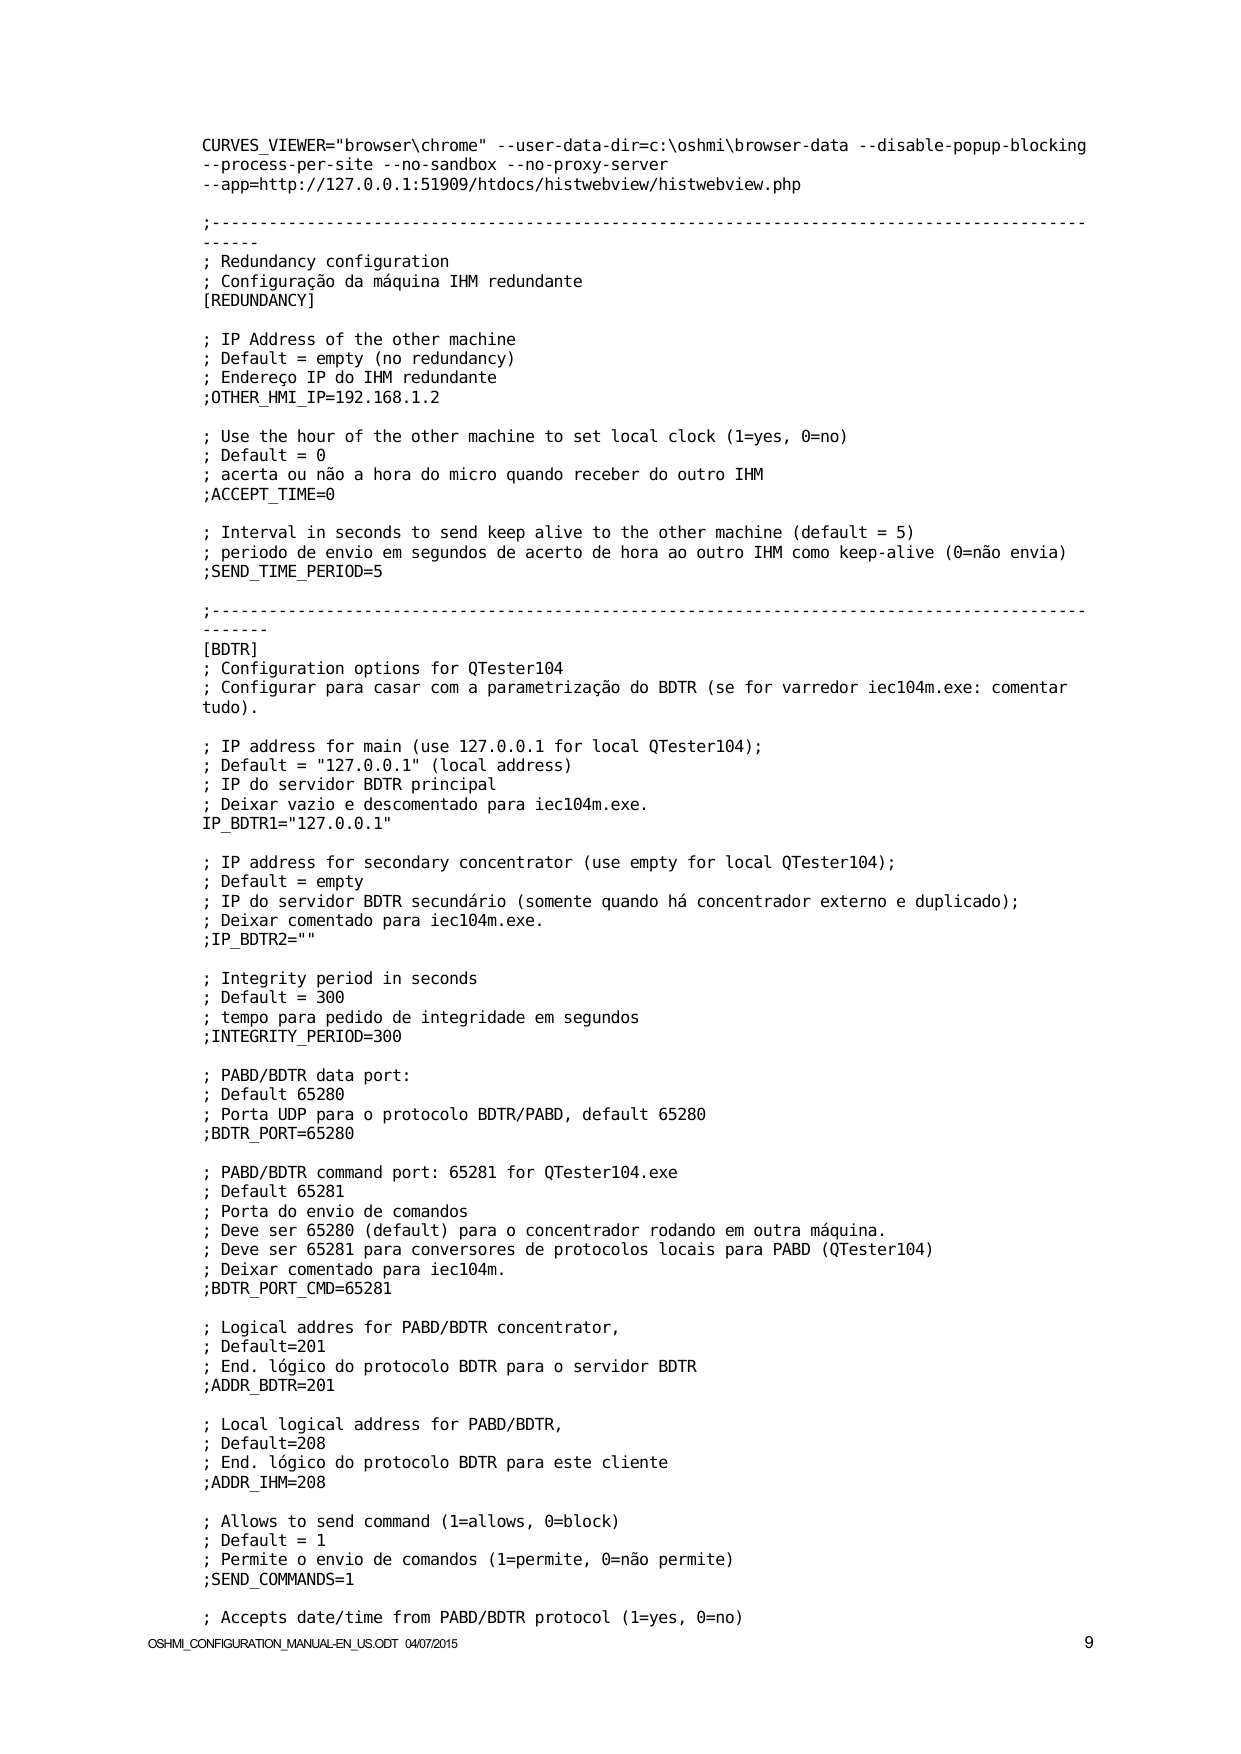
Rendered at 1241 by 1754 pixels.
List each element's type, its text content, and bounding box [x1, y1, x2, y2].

text ; Local logical address for PABD/BDTR, [202, 1414, 1093, 1434]
text [REDUNDANCY] [202, 291, 1093, 310]
text ; acerta ou não a hora do micro quando receber do outro IHM [202, 465, 1093, 484]
text ;SEND_COMMANDS=1 [202, 1569, 1093, 1589]
text ; Deixar comentado para iec104m. [202, 1259, 1093, 1279]
text ; IP address for main (use 127.0.0.1 for local QTester104); [202, 736, 1093, 756]
text ; Redundancy configuration [202, 252, 1093, 271]
text ;ADDR_BDTR=201 [202, 1376, 1093, 1395]
text ; Configuração da máquina IHM redundante [202, 271, 1093, 291]
text ; Porta UDP para o protocolo BDTR/PABD, default 65280 [202, 1104, 1093, 1124]
text ; Porta do envio de comandos [202, 1201, 1093, 1221]
text [BDTR] [202, 639, 1093, 659]
text ;SEND_TIME_PERIOD=5 [202, 562, 1093, 581]
text ;ACCEPT_TIME=0 [202, 484, 1093, 504]
text ; Deixar vazio e descomentado para iec104m.exe. [202, 794, 1093, 814]
text CURVES_VIEWER="browser\chrome" --user-data-dir=c:\oshmi\browser-data --disable-popup-blocking --process-per-site --no-sandbox --no-proxy-server --app=http://127.0.0.1:51909/htdocs/histwebview/histwebview.php [202, 136, 1093, 194]
text ; Endereço IP do IHM redundante [202, 368, 1093, 388]
text ; Interval in seconds to send keep alive to the other machine (default = 5) [202, 523, 1093, 543]
text ; IP Address of the other machine [202, 329, 1093, 349]
text ; IP do servidor BDTR secundário (somente quando há concentrador externo e duplicado); [202, 891, 1093, 911]
text ; Default 65281 [202, 1182, 1093, 1201]
text ; Default = 300 [202, 988, 1093, 1008]
text ; Permite o envio de comandos (1=permite, 0=não permite) [202, 1550, 1093, 1569]
text ; tempo para pedido de integridade em segundos [202, 1008, 1093, 1027]
text ; Allows to send command (1=allows, 0=block) [202, 1511, 1093, 1531]
text ; periodo de envio em segundos de acerto de hora ao outro IHM como keep-alive (0=não envia) [202, 543, 1093, 562]
text ; Default = "127.0.0.1" (local address) [202, 756, 1093, 775]
text ; IP address for secondary concentrator (use empty for local QTester104); [202, 853, 1093, 872]
text ;ADDR_IHM=208 [202, 1473, 1093, 1492]
text ; Configuration options for QTester104 [202, 659, 1093, 678]
text IP_BDTR1="127.0.0.1" [202, 814, 1093, 833]
text ; Default = 1 [202, 1531, 1093, 1550]
text ;IP_BDTR2="" [202, 930, 1093, 949]
text ;BDTR_PORT=65280 [202, 1124, 1093, 1143]
text ;OTHER_HMI_IP=192.168.1.2 [202, 388, 1093, 407]
text ; Deve ser 65281 para conversores de protocolos locais para PABD (QTester104) [202, 1240, 1093, 1259]
text ; IP do servidor BDTR principal [202, 775, 1093, 794]
text ; Default=208 [202, 1434, 1093, 1453]
text ; Deixar comentado para iec104m.exe. [202, 911, 1093, 930]
text ; Use the hour of the other machine to set local clock (1=yes, 0=no) [202, 426, 1093, 446]
text ; Deve ser 65280 (default) para o concentrador rodando em outra máquina. [202, 1221, 1093, 1240]
text ; Default=201 [202, 1337, 1093, 1356]
text ;-------------------------------------------------------------------------------------------------- [202, 213, 1093, 252]
text ; Default = 0 [202, 446, 1093, 465]
text ; Logical addres for PABD/BDTR concentrator, [202, 1318, 1093, 1337]
text ; Default 65280 [202, 1085, 1093, 1104]
text ; Default = empty (no redundancy) [202, 349, 1093, 368]
text ; Default = empty [202, 872, 1093, 891]
text ; End. lógico do protocolo BDTR para este cliente [202, 1453, 1093, 1473]
text ;INTEGRITY_PERIOD=300 [202, 1027, 1093, 1046]
text ;BDTR_PORT_CMD=65281 [202, 1279, 1093, 1298]
text ; PABD/BDTR data port: [202, 1066, 1093, 1085]
text ; End. lógico do protocolo BDTR para o servidor BDTR [202, 1356, 1093, 1376]
text ; Configurar para casar com a parametrização do BDTR (se for varredor iec104m.exe: comentar tudo). [202, 678, 1093, 717]
text ; Integrity period in seconds [202, 969, 1093, 988]
text ; Accepts date/time from PABD/BDTR protocol (1=yes, 0=no) [202, 1608, 1093, 1628]
text ;--------------------------------------------------------------------------------------------------- [202, 601, 1093, 639]
text ; PABD/BDTR command port: 65281 for QTester104.exe [202, 1163, 1093, 1182]
